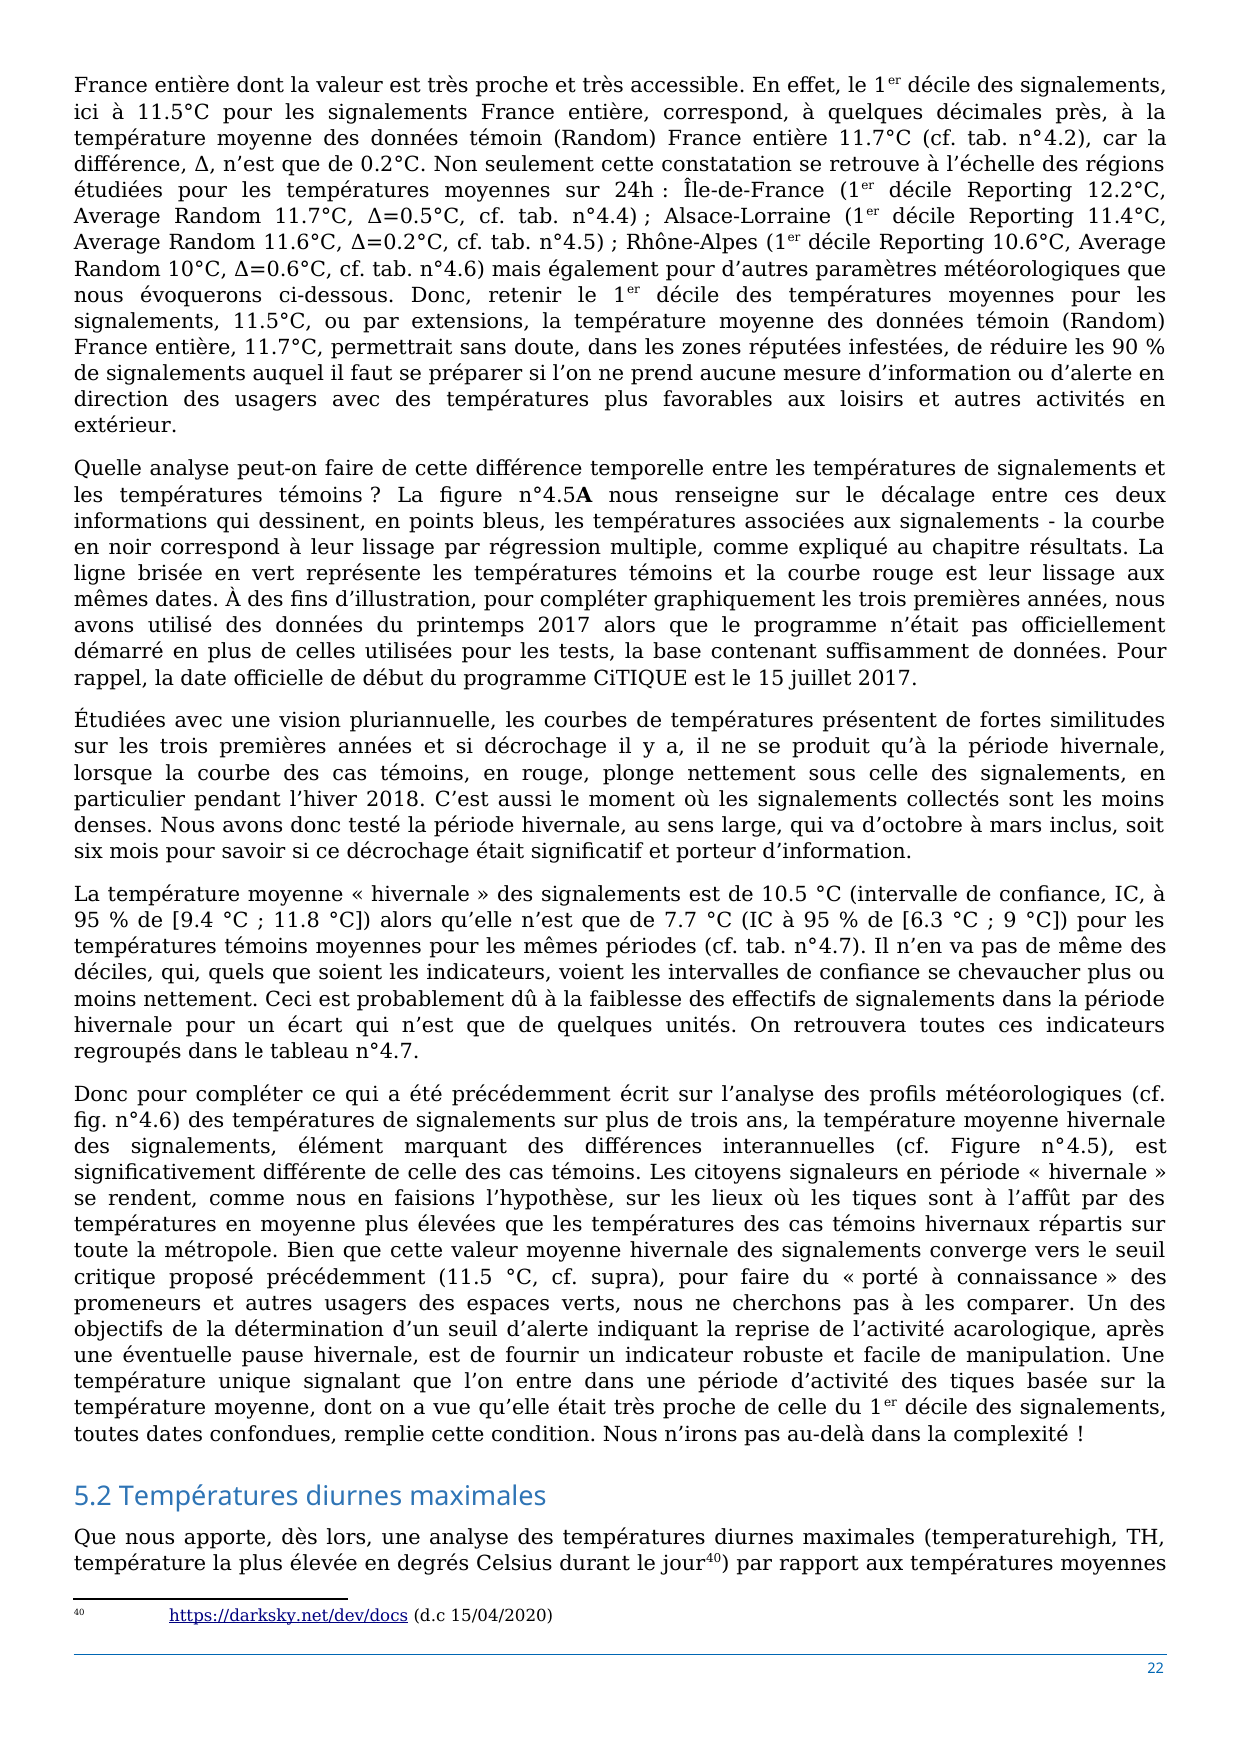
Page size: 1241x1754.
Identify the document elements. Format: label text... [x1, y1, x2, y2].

text Quelle analyse peut-on faire de cette différence temporelle entre les températures de signalements et les températures témoins ? La figure n°4.5A nous renseigne sur le décalage entre ces deux informations qui dessinent, en points bleus, les températures associées aux signalements - la courbe en noir correspond à leur lissage par régression multiple, comme expliqué au chapitre résultats. La ligne brisée en vert représente les températures témoins et la courbe rouge est leur lissage aux mêmes dates. À des fins d’illustration, pour compléter graphiquement les trois premières années, nous avons utilisé des données du printemps 2017 alors que le programme n’était pas officiellement démarré en plus de celles utilisées pour les tests, la base contenant suffisamment de données. Pour rappel, la date officielle de début du programme CiTIQUE est le 15 juillet 2017. [73, 456, 1167, 690]
text Donc pour compléter ce qui a été précédemment écrit sur l’analyse des profils météorologiques (cf. fig. n°4.6) des températures de signalements sur plus de trois ans, la température moyenne hivernale des signalements, élément marquant des différences interannuelles (cf. Figure n°4.5), est significativement différente de celle des cas témoins. Les citoyens signaleurs en période « hivernale » se rendent, comme nous en faisions l’hypothèse, sur les lieux où les tiques sont à l’affût par des températures en moyenne plus élevées que les températures des cas témoins hivernaux répartis sur toute la métropole. Bien que cette valeur moyenne hivernale des signalements converge vers le seuil critique proposé précédemment (11.5 °C, cf. supra), pour faire du « porté à connaissance » des promeneurs et autres usagers des espaces verts, nous ne cherchons pas à les comparer. Un des objectifs de la détermination d’un seuil d’alerte indiquant la reprise de l’activité acarologique, après une éventuelle pause hivernale, est de fournir un indicateur robuste et facile de manipulation. Une température unique signalant que l’on entre dans une période d’activité des tiques basée sur la température moyenne, dont on a vue qu’elle était très proche de celle du 1er décile des signalements, toutes dates confondues, remplie cette condition. Nous n’irons pas au-delà dans la complexité ! [73, 1082, 1167, 1446]
text Étudiées avec une vision pluriannuelle, les courbes de températures présentent de fortes similitudes sur les trois premières années et si décrochage il y a, il ne se produit qu’à la période hivernale, lorsque la courbe des cas témoins, en rouge, plonge nettement sous celle des signalements, en particulier pendant l’hiver 2018. C’est aussi le moment où les signalements collectés sont les moins denses. Nous avons donc testé la période hivernale, au sens large, qui va d’octobre à mars inclus, soit six mois pour savoir si ce décrochage était significatif et porteur d’information. [73, 708, 1167, 863]
subtitle 5.2 Températures diurnes maximales [73, 1476, 1167, 1513]
text La température moyenne « hivernale » des signalements est de 10.5 °C (intervalle de confiance, IC, à 95 % de [9.4 °C ; 11.8 °C]) alors qu’elle n’est que de 7.7 °C (IC à 95 % de [6.3 °C ; 9 °C]) pour les températures témoins moyennes pour les mêmes périodes (cf. tab. n°4.7). Il n’en va pas de même des déciles, qui, quels que soient les indicateurs, voient les intervalles de confiance se chevaucher plus ou moins nettement. Ceci est probablement dû à la faiblesse des effectifs de signalements dans la période hivernale pour un écart qui n’est que de quelques unités. On retrouvera toutes ces indicateurs regroupés dans le tableau n°4.7. [73, 882, 1167, 1063]
text Que nous apporte, dès lors, une analyse des températures diurnes maximales (temperaturehigh, TH, température la plus élevée en degrés Celsius durant le jour) par rapport aux températures moyennes [73, 1525, 1167, 1576]
text https://darksky.net/dev/docs (d.c 15/04/2020) [73, 1606, 1167, 1625]
text France entière dont la valeur est très proche et très accessible. En effet, le 1er décile des signalements, ici à 11.5°C pour les signalements France entière, correspond, à quelques décimales près, à la température moyenne des données témoin (Random) France entière 11.7°C (cf. tab. n°4.2), car la différence, Δ, n’est que de 0.2°C. Non seulement cette constatation se retrouve à l’échelle des régions étudiées pour les températures moyennes sur 24h : Île-de-France (1er décile Reporting 12.2°C, Average Random 11.7°C, Δ=0.5°C, cf. tab. n°4.4) ; Alsace-Lorraine (1er décile Reporting 11.4°C, Average Random 11.6°C, Δ=0.2°C, cf. tab. n°4.5) ; Rhône-Alpes (1er décile Reporting 10.6°C, Average Random 10°C, Δ=0.6°C, cf. tab. n°4.6) mais également pour d’autres paramètres météorologiques que nous évoquerons ci-dessous. Donc, retenir le 1er décile des températures moyennes pour les signalements, 11.5°C, ou par extensions, la température moyenne des données témoin (Random) France entière, 11.7°C, permettrait sans doute, dans les zones réputées infestées, de réduire les 90 % de signalements auquel il faut se préparer si l’on ne prend aucune mesure d’information ou d’alerte en direction des usagers avec des températures plus favorables aux loisirs et autres activités en extérieur. [73, 73, 1167, 438]
